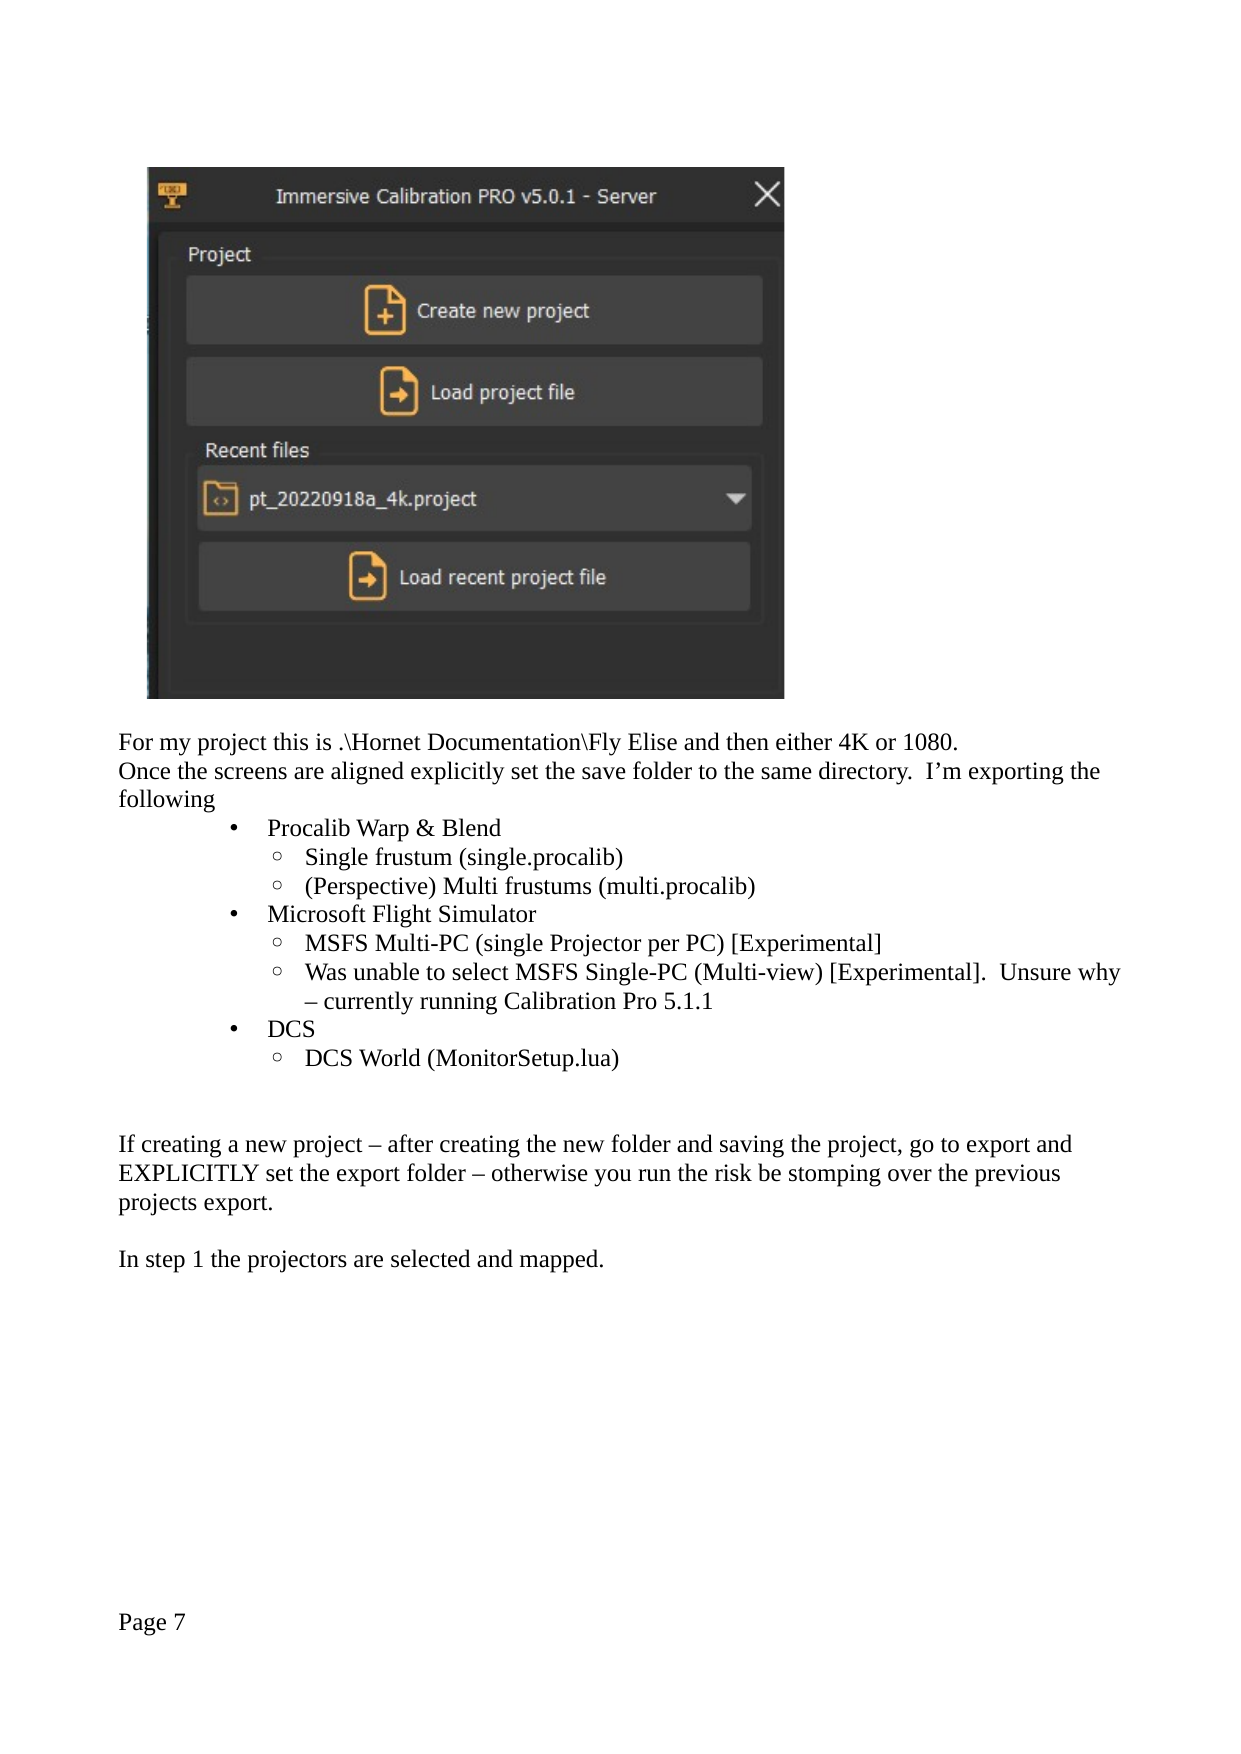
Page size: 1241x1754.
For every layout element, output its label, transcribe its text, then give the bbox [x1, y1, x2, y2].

picture [146, 167, 785, 699]
list Microsoft Flight Simulator [229, 899, 1122, 928]
text For my project this is .\Hornet Documentation\Fly Elise and then either 4K or 1080. [118, 727, 1122, 756]
list Procalib Warp & Blend [229, 813, 1122, 842]
list Single frustum (single.procalib) [267, 842, 1122, 871]
list Was unable to select MSFS Single-PC (Multi-view) [Experimental]. Unsure why – currently running Calibration Pro 5.1.1 [267, 957, 1122, 1014]
list (Perspective) Multi frustums (multi.procalib) [267, 871, 1122, 899]
text In step 1 the projectors are selected and mapped. [118, 1244, 1122, 1273]
text Once the screens are aligned explicitly set the save folder to the same directory. I’m exporting the following [118, 756, 1122, 813]
list MSFS Multi-PC (single Projector per PC) [Experimental] [267, 928, 1122, 957]
list DCS [229, 1014, 1122, 1043]
list DCS World (MonitorSetup.lua) [267, 1043, 1122, 1072]
text If creating a new project – after creating the new folder and saving the project, go to export and EXPLICITLY set the export folder – otherwise you run the risk be stomping over the previous projects export. [118, 1129, 1122, 1216]
